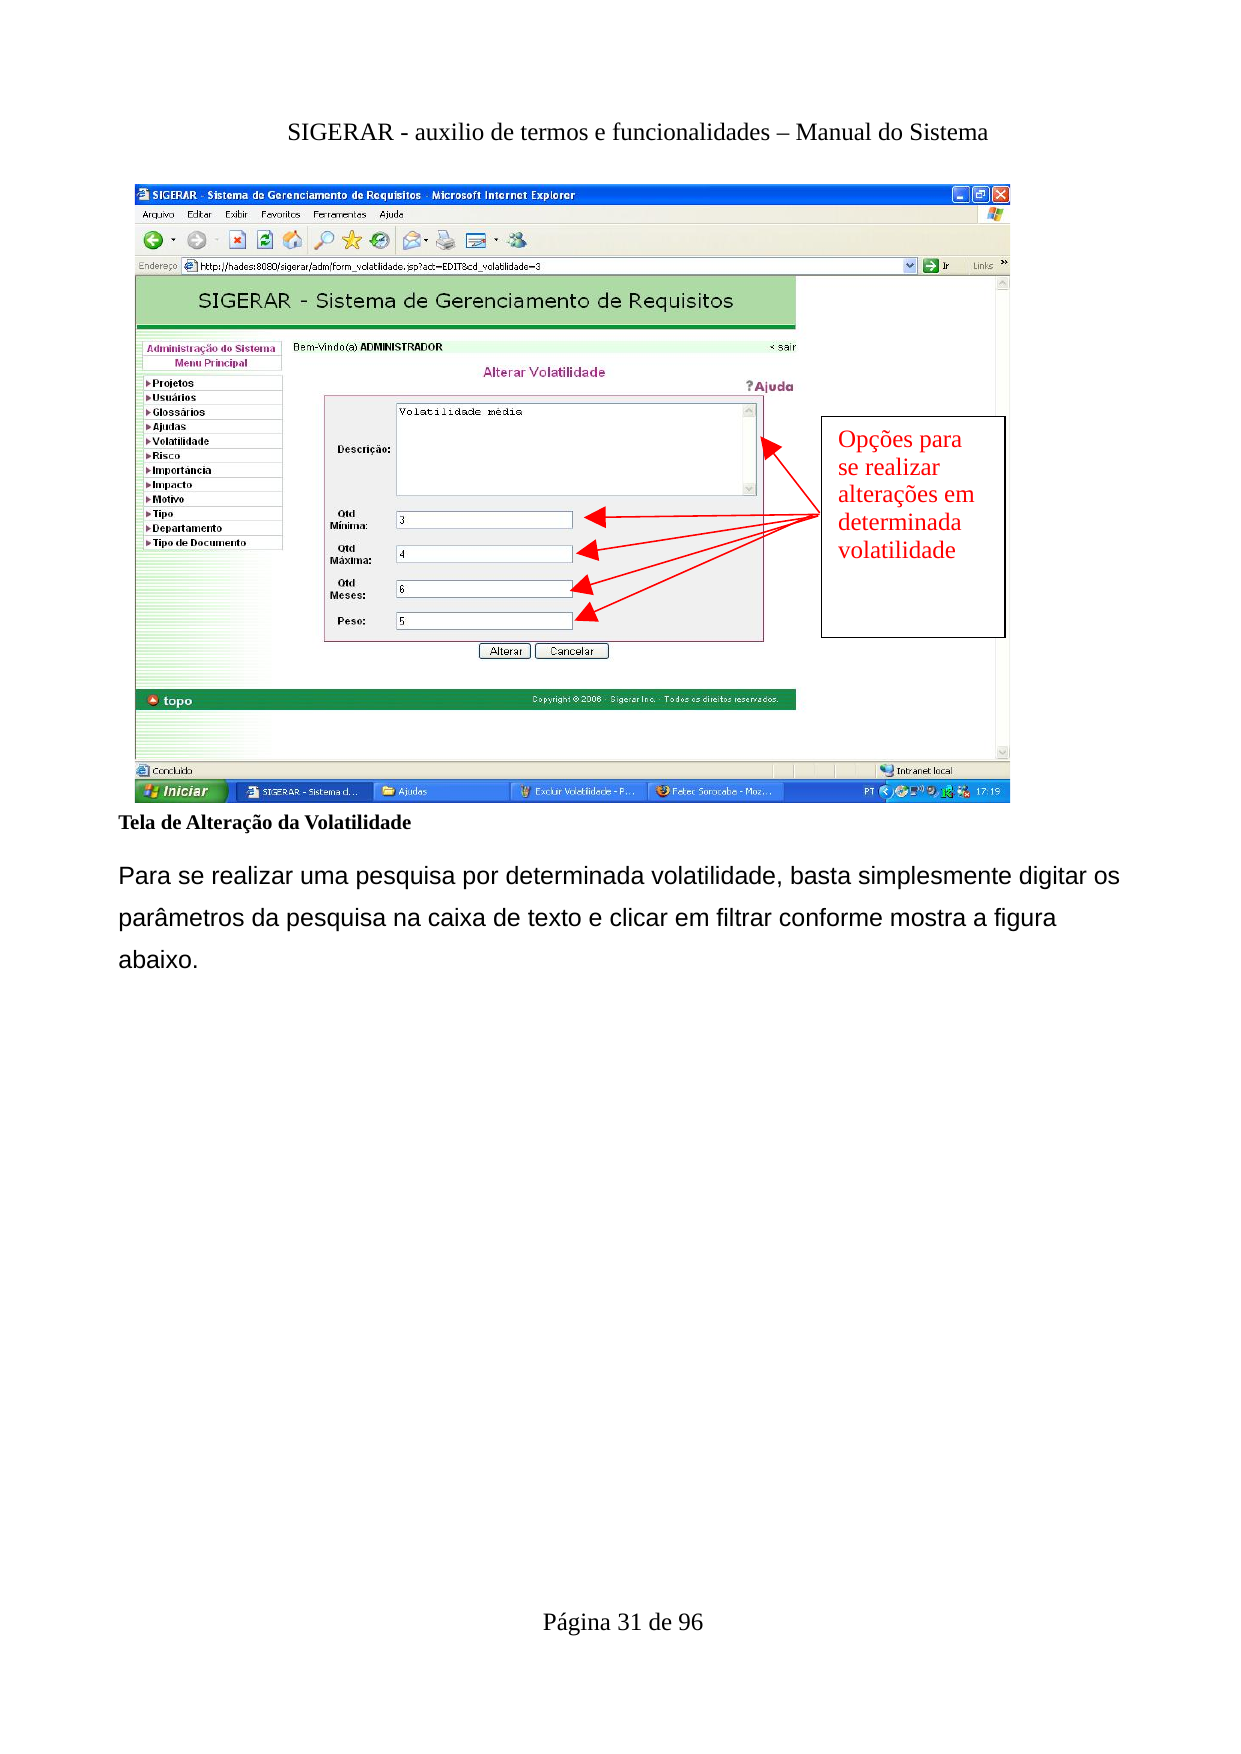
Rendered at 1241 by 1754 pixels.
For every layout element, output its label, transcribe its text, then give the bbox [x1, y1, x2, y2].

picture [134, 184, 1011, 803]
text Opções para se realizar alterações em determinada volatilidade [838, 425, 989, 563]
text Tela de Alteração da Volatilidade [118, 811, 1134, 834]
text Para se realizar uma pesquisa por determinada volatilidade, basta simplesmente digitar os parâmetros da pesquisa na caixa de texto e clicar em filtrar conforme mostra a figura abaixo. [118, 862, 1134, 974]
